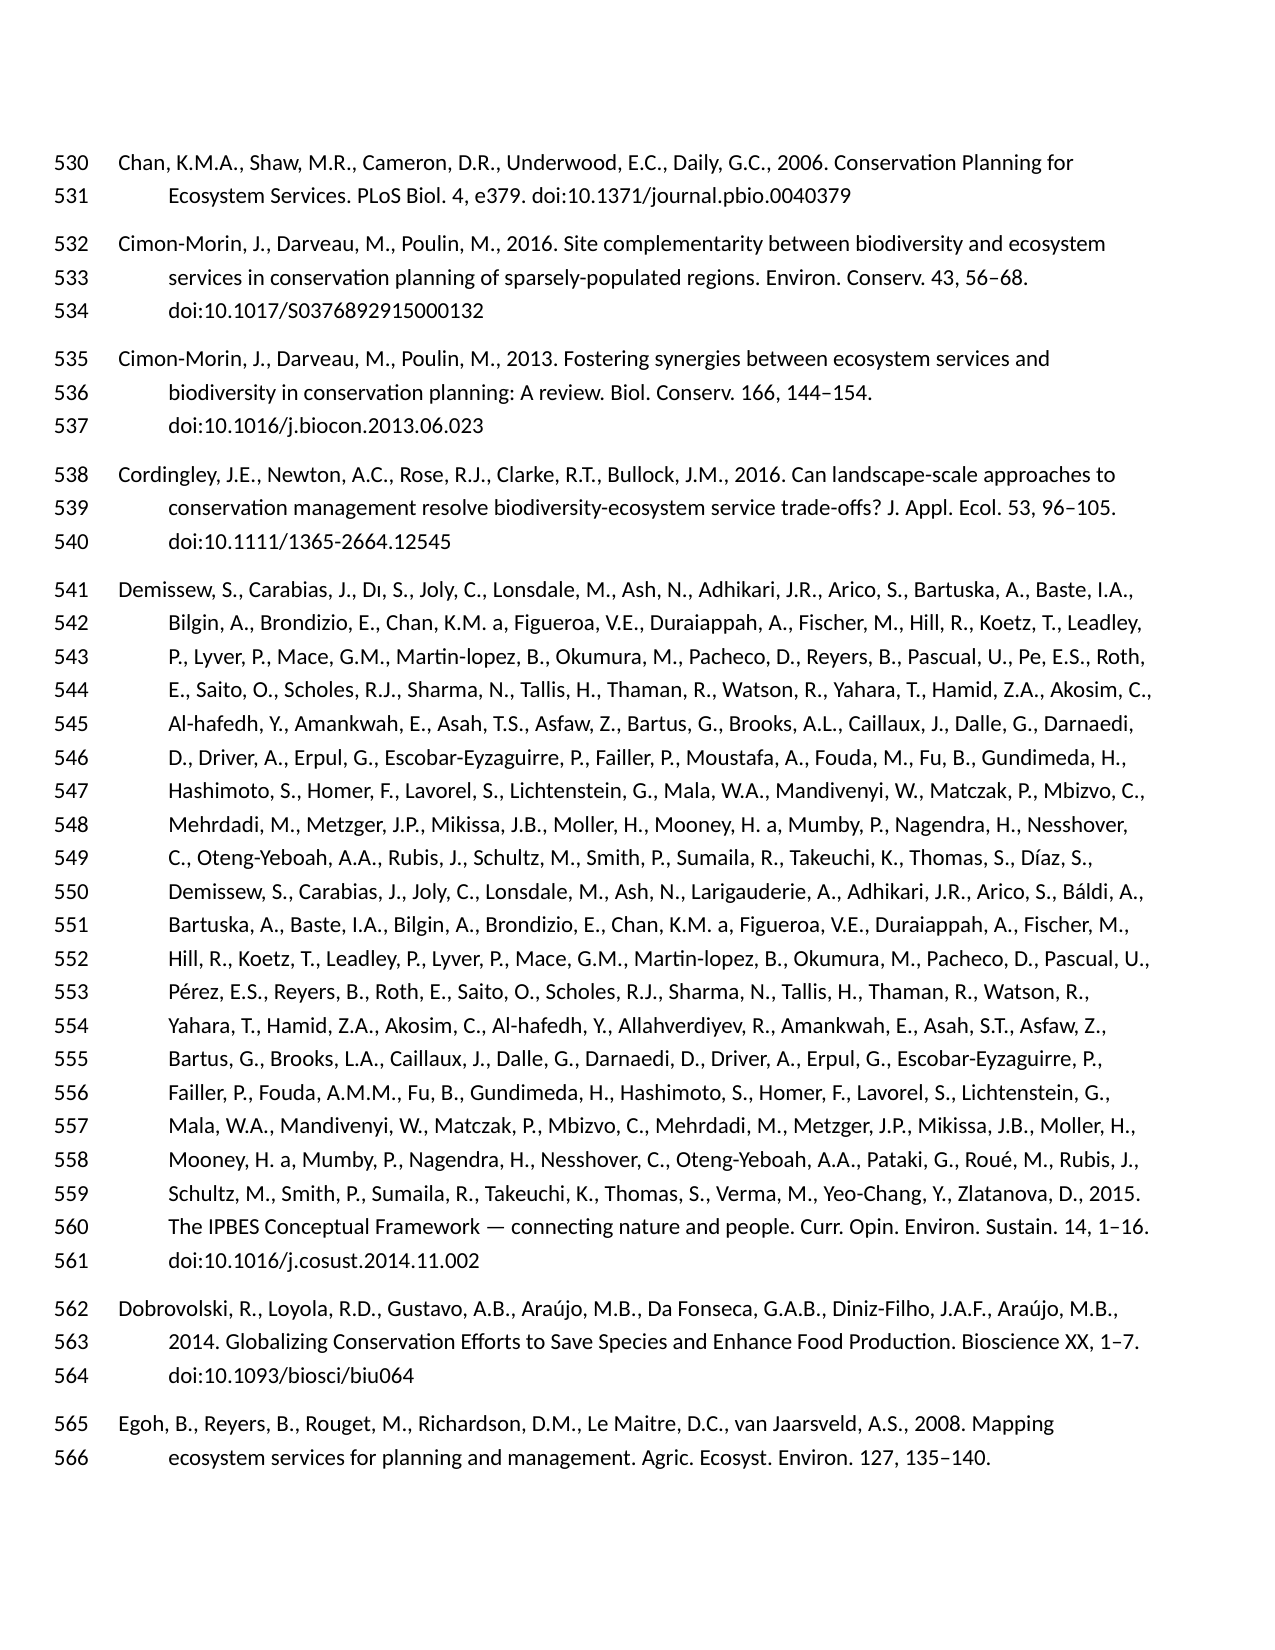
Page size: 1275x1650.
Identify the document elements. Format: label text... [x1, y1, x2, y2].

text Cimon-Morin, J., Darveau, M., Poulin, M., 2013. Fostering synergies between ecosystem services and biodiversity in conservation planning: A review. Biol. Conserv. 166, 144–154. doi:10.1016/j.biocon.2013.06.023 [118, 344, 1157, 439]
text Cimon-Morin, J., Darveau, M., Poulin, M., 2016. Site complementarity between biodiversity and ecosystem services in conservation planning of sparsely-populated regions. Environ. Conserv. 43, 56–68. doi:10.1017/S0376892915000132 [118, 229, 1157, 324]
text Dobrovolski, R., Loyola, R.D., Gustavo, A.B., Araújo, M.B., Da Fonseca, G.A.B., Diniz-Filho, J.A.F., Araújo, M.B., 2014. Globalizing Conservation Efforts to Save Species and Enhance Food Production. Bioscience XX, 1–7. doi:10.1093/biosci/biu064 [118, 1294, 1157, 1389]
text Cordingley, J.E., Newton, A.C., Rose, R.J., Clarke, R.T., Bullock, J.M., 2016. Can landscape-scale approaches to conservation management resolve biodiversity-ecosystem service trade-offs? J. Appl. Ecol. 53, 96–105. doi:10.1111/1365-2664.12545 [118, 460, 1157, 555]
text Egoh, B., Reyers, B., Rouget, M., Richardson, D.M., Le Maitre, D.C., van Jaarsveld, A.S., 2008. Mapping ecosystem services for planning and management. Agric. Ecosyst. Environ. 127, 135–140. [118, 1409, 1157, 1471]
text Chan, K.M.A., Shaw, M.R., Cameron, D.R., Underwood, E.C., Daily, G.C., 2006. Conservation Planning for Ecosystem Services. PLoS Biol. 4, e379. doi:10.1371/journal.pbio.0040379 [118, 148, 1157, 209]
text Demissew, S., Carabias, J., Dı, S., Joly, C., Lonsdale, M., Ash, N., Adhikari, J.R., Arico, S., Bartuska, A., Baste, I.A., Bilgin, A., Brondizio, E., Chan, K.M. a, Figueroa, V.E., Duraiappah, A., Fischer, M., Hill, R., Koetz, T., Leadley, P., Lyver, P., Mace, G.M., Martin-lopez, B., Okumura, M., Pacheco, D., Reyers, B., Pascual, U., Pe, E.S., Roth, E., Saito, O., Scholes, R.J., Sharma, N., Tallis, H., Thaman, R., Watson, R., Yahara, T., Hamid, Z.A., Akosim, C., Al-hafedh, Y., Amankwah, E., Asah, T.S., Asfaw, Z., Bartus, G., Brooks, A.L., Caillaux, J., Dalle, G., Darnaedi, D., Driver, A., Erpul, G., Escobar-Eyzaguirre, P., Failler, P., Moustafa, A., Fouda, M., Fu, B., Gundimeda, H., Hashimoto, S., Homer, F., Lavorel, S., Lichtenstein, G., Mala, W.A., Mandivenyi, W., Matczak, P., Mbizvo, C., Mehrdadi, M., Metzger, J.P., Mikissa, J.B., Moller, H., Mooney, H. a, Mumby, P., Nagendra, H., Nesshover, C., Oteng-Yeboah, A.A., Rubis, J., Schultz, M., Smith, P., Sumaila, R., Takeuchi, K., Thomas, S., Díaz, S., Demissew, S., Carabias, J., Joly, C., Lonsdale, M., Ash, N., Larigauderie, A., Adhikari, J.R., Arico, S., Báldi, A., Bartuska, A., Baste, I.A., Bilgin, A., Brondizio, E., Chan, K.M. a, Figueroa, V.E., Duraiappah, A., Fischer, M., Hill, R., Koetz, T., Leadley, P., Lyver, P., Mace, G.M., Martin-lopez, B., Okumura, M., Pacheco, D., Pascual, U., Pérez, E.S., Reyers, B., Roth, E., Saito, O., Scholes, R.J., Sharma, N., Tallis, H., Thaman, R., Watson, R., Yahara, T., Hamid, Z.A., Akosim, C., Al-hafedh, Y., Allahverdiyev, R., Amankwah, E., Asah, S.T., Asfaw, Z., Bartus, G., Brooks, L.A., Caillaux, J., Dalle, G., Darnaedi, D., Driver, A., Erpul, G., Escobar-Eyzaguirre, P., Failler, P., Fouda, A.M.M., Fu, B., Gundimeda, H., Hashimoto, S., Homer, F., Lavorel, S., Lichtenstein, G., Mala, W.A., Mandivenyi, W., Matczak, P., Mbizvo, C., Mehrdadi, M., Metzger, J.P., Mikissa, J.B., Moller, H., Mooney, H. a, Mumby, P., Nagendra, H., Nesshover, C., Oteng-Yeboah, A.A., Pataki, G., Roué, M., Rubis, J., Schultz, M., Smith, P., Sumaila, R., Takeuchi, K., Thomas, S., Verma, M., Yeo-Chang, Y., Zlatanova, D., 2015. The IPBES Conceptual Framework — connecting nature and people. Curr. Opin. Environ. Sustain. 14, 1–16. doi:10.1016/j.cosust.2014.11.002 [118, 575, 1157, 1274]
